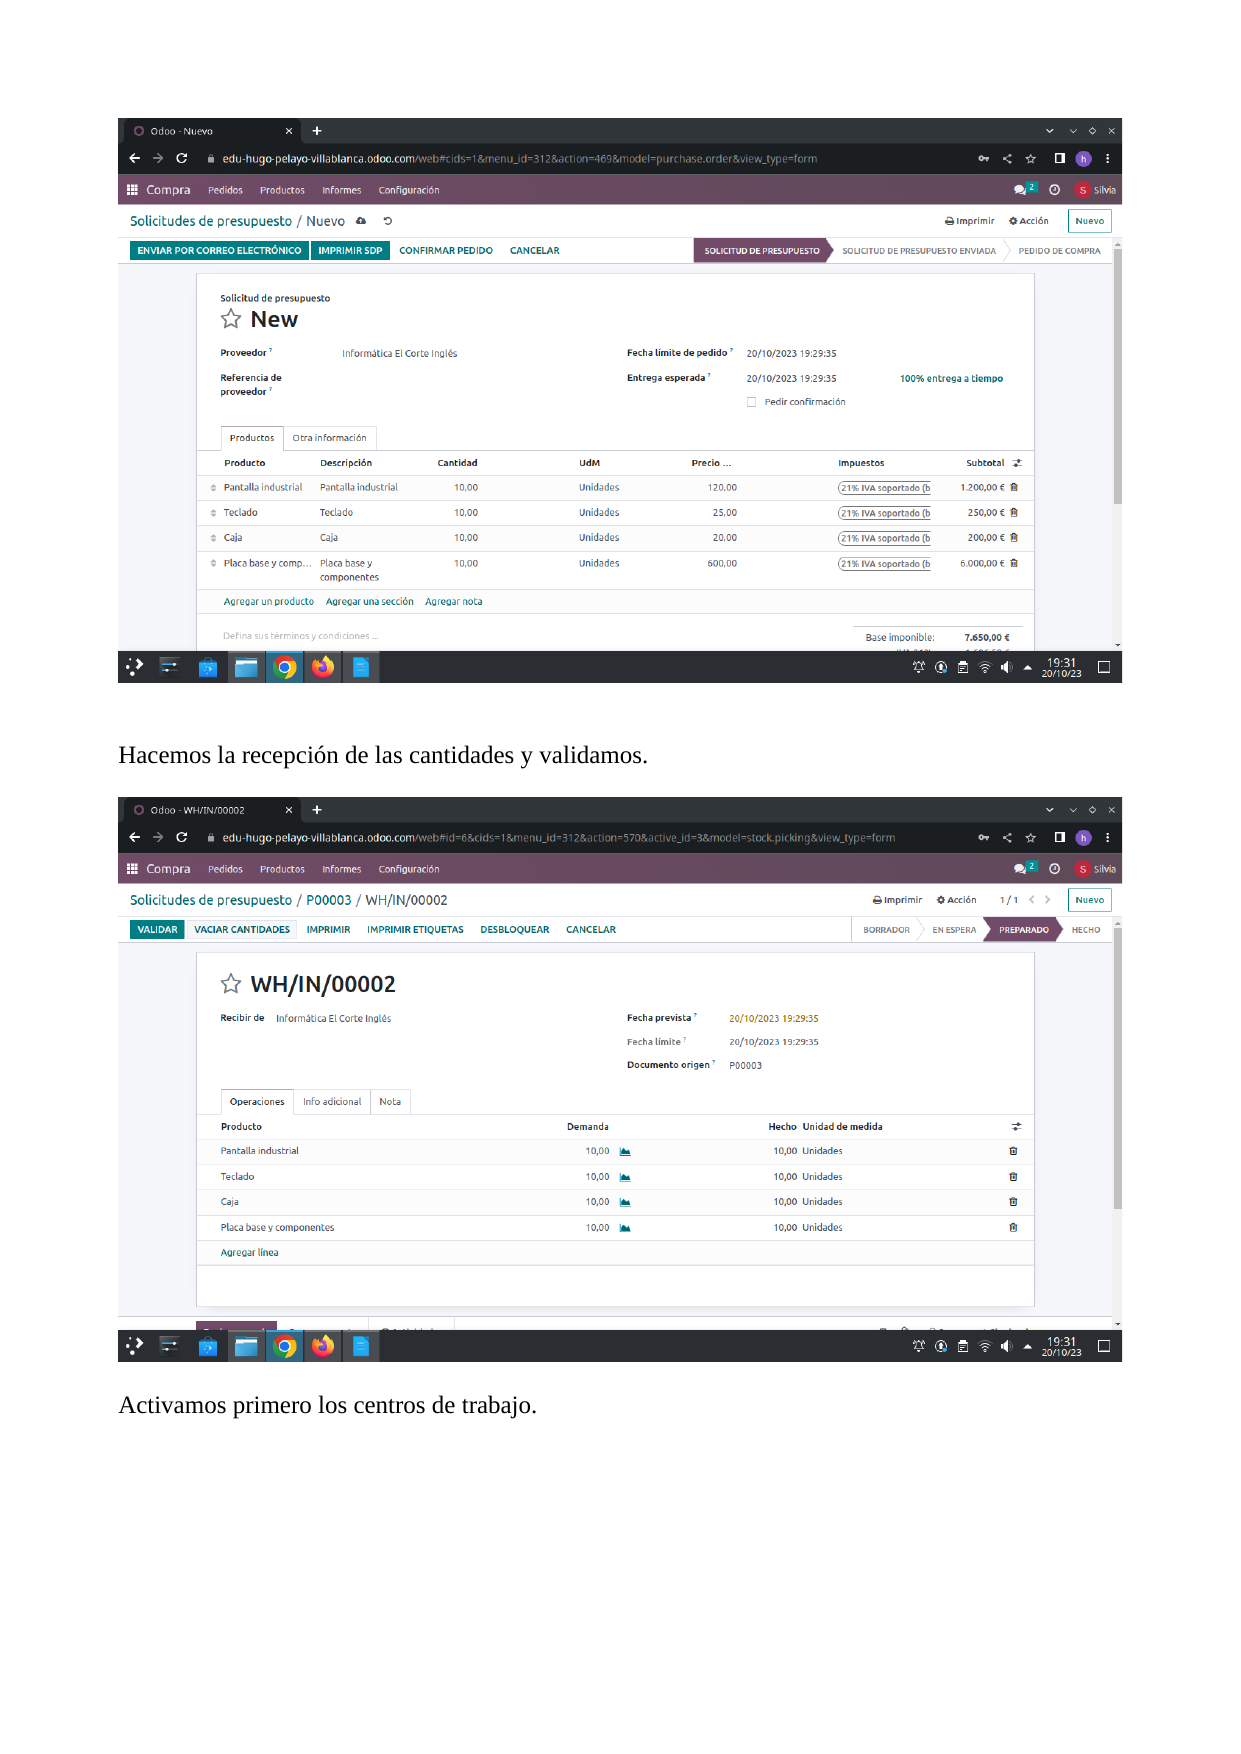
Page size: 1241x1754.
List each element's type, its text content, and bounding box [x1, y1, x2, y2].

picture [118, 797, 1123, 1362]
text Hacemos la recepción de las cantidades y validamos. [118, 740, 1122, 769]
text Activamos primero los centros de trabajo. [118, 1391, 1122, 1419]
picture [118, 118, 1123, 683]
